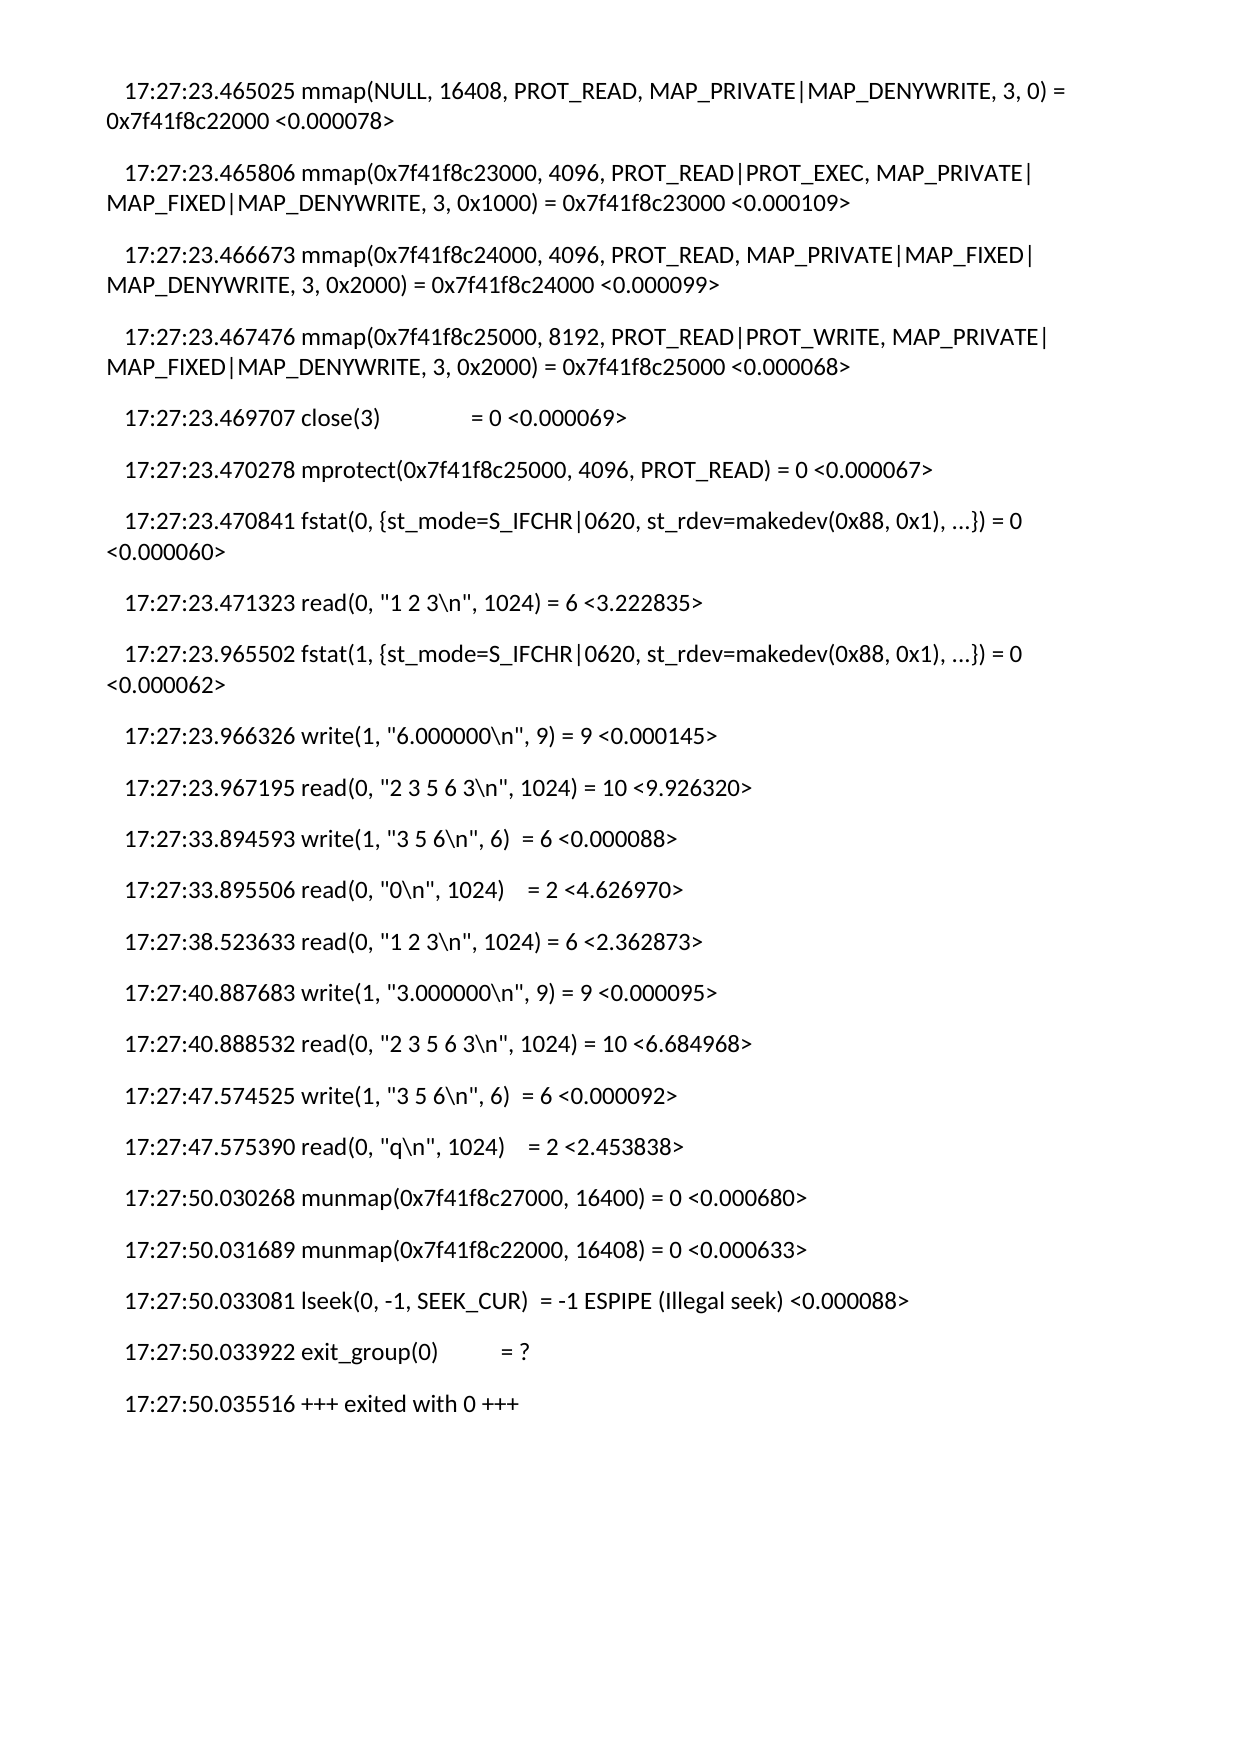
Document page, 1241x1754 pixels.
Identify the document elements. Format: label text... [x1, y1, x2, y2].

text 17:27:23.967195 read(0, "2 3 5 6 3\n", 1024) = 10 <9.926320> [106, 772, 1147, 802]
text 17:27:38.523633 read(0, "1 2 3\n", 1024) = 6 <2.362873> [106, 926, 1147, 956]
text 17:27:50.031689 munmap(0x7f41f8c22000, 16408) = 0 <0.000633> [106, 1234, 1147, 1264]
text 17:27:33.894593 write(1, "3 5 6\n", 6) = 6 <0.000088> [106, 823, 1147, 853]
text 17:27:23.466673 mmap(0x7f41f8c24000, 4096, PROT_READ, MAP_PRIVATE|MAP_FIXED|MAP_DENYWRITE, 3, 0x2000) = 0x7f41f8c24000 <0.000099> [106, 239, 1147, 300]
text 17:27:33.895506 read(0, "0\n", 1024) = 2 <4.626970> [106, 874, 1147, 905]
text 17:27:50.030268 munmap(0x7f41f8c27000, 16400) = 0 <0.000680> [106, 1182, 1147, 1213]
text 17:27:47.575390 read(0, "q\n", 1024) = 2 <2.453838> [106, 1131, 1147, 1162]
text 17:27:23.467476 mmap(0x7f41f8c25000, 8192, PROT_READ|PROT_WRITE, MAP_PRIVATE|MAP_FIXED|MAP_DENYWRITE, 3, 0x2000) = 0x7f41f8c25000 <0.000068> [106, 321, 1147, 382]
text 17:27:40.888532 read(0, "2 3 5 6 3\n", 1024) = 10 <6.684968> [106, 1028, 1147, 1059]
text 17:27:23.966326 write(1, "6.000000\n", 9) = 9 <0.000145> [106, 720, 1147, 751]
text 17:27:47.574525 write(1, "3 5 6\n", 6) = 6 <0.000092> [106, 1080, 1147, 1110]
text 17:27:23.965502 fstat(1, {st_mode=S_IFCHR|0620, st_rdev=makedev(0x88, 0x1), ...}) = 0 <0.000062> [106, 638, 1147, 699]
text 17:27:23.465025 mmap(NULL, 16408, PROT_READ, MAP_PRIVATE|MAP_DENYWRITE, 3, 0) = 0x7f41f8c22000 <0.000078> [106, 75, 1147, 136]
text 17:27:50.033081 lseek(0, -1, SEEK_CUR) = -1 ESPIPE (Illegal seek) <0.000088> [106, 1285, 1147, 1316]
text 17:27:23.471323 read(0, "1 2 3\n", 1024) = 6 <3.222835> [106, 587, 1147, 618]
text 17:27:23.470841 fstat(0, {st_mode=S_IFCHR|0620, st_rdev=makedev(0x88, 0x1), ...}) = 0 <0.000060> [106, 505, 1147, 566]
text 17:27:40.887683 write(1, "3.000000\n", 9) = 9 <0.000095> [106, 977, 1147, 1008]
text 17:27:50.033922 exit_group(0) = ? [106, 1337, 1147, 1367]
text 17:27:23.469707 close(3) = 0 <0.000069> [106, 402, 1147, 433]
text 17:27:23.465806 mmap(0x7f41f8c23000, 4096, PROT_READ|PROT_EXEC, MAP_PRIVATE|MAP_FIXED|MAP_DENYWRITE, 3, 0x1000) = 0x7f41f8c23000 <0.000109> [106, 157, 1147, 218]
text 17:27:23.470278 mprotect(0x7f41f8c25000, 4096, PROT_READ) = 0 <0.000067> [106, 454, 1147, 484]
text 17:27:50.035516 +++ exited with 0 +++ [106, 1388, 1147, 1418]
